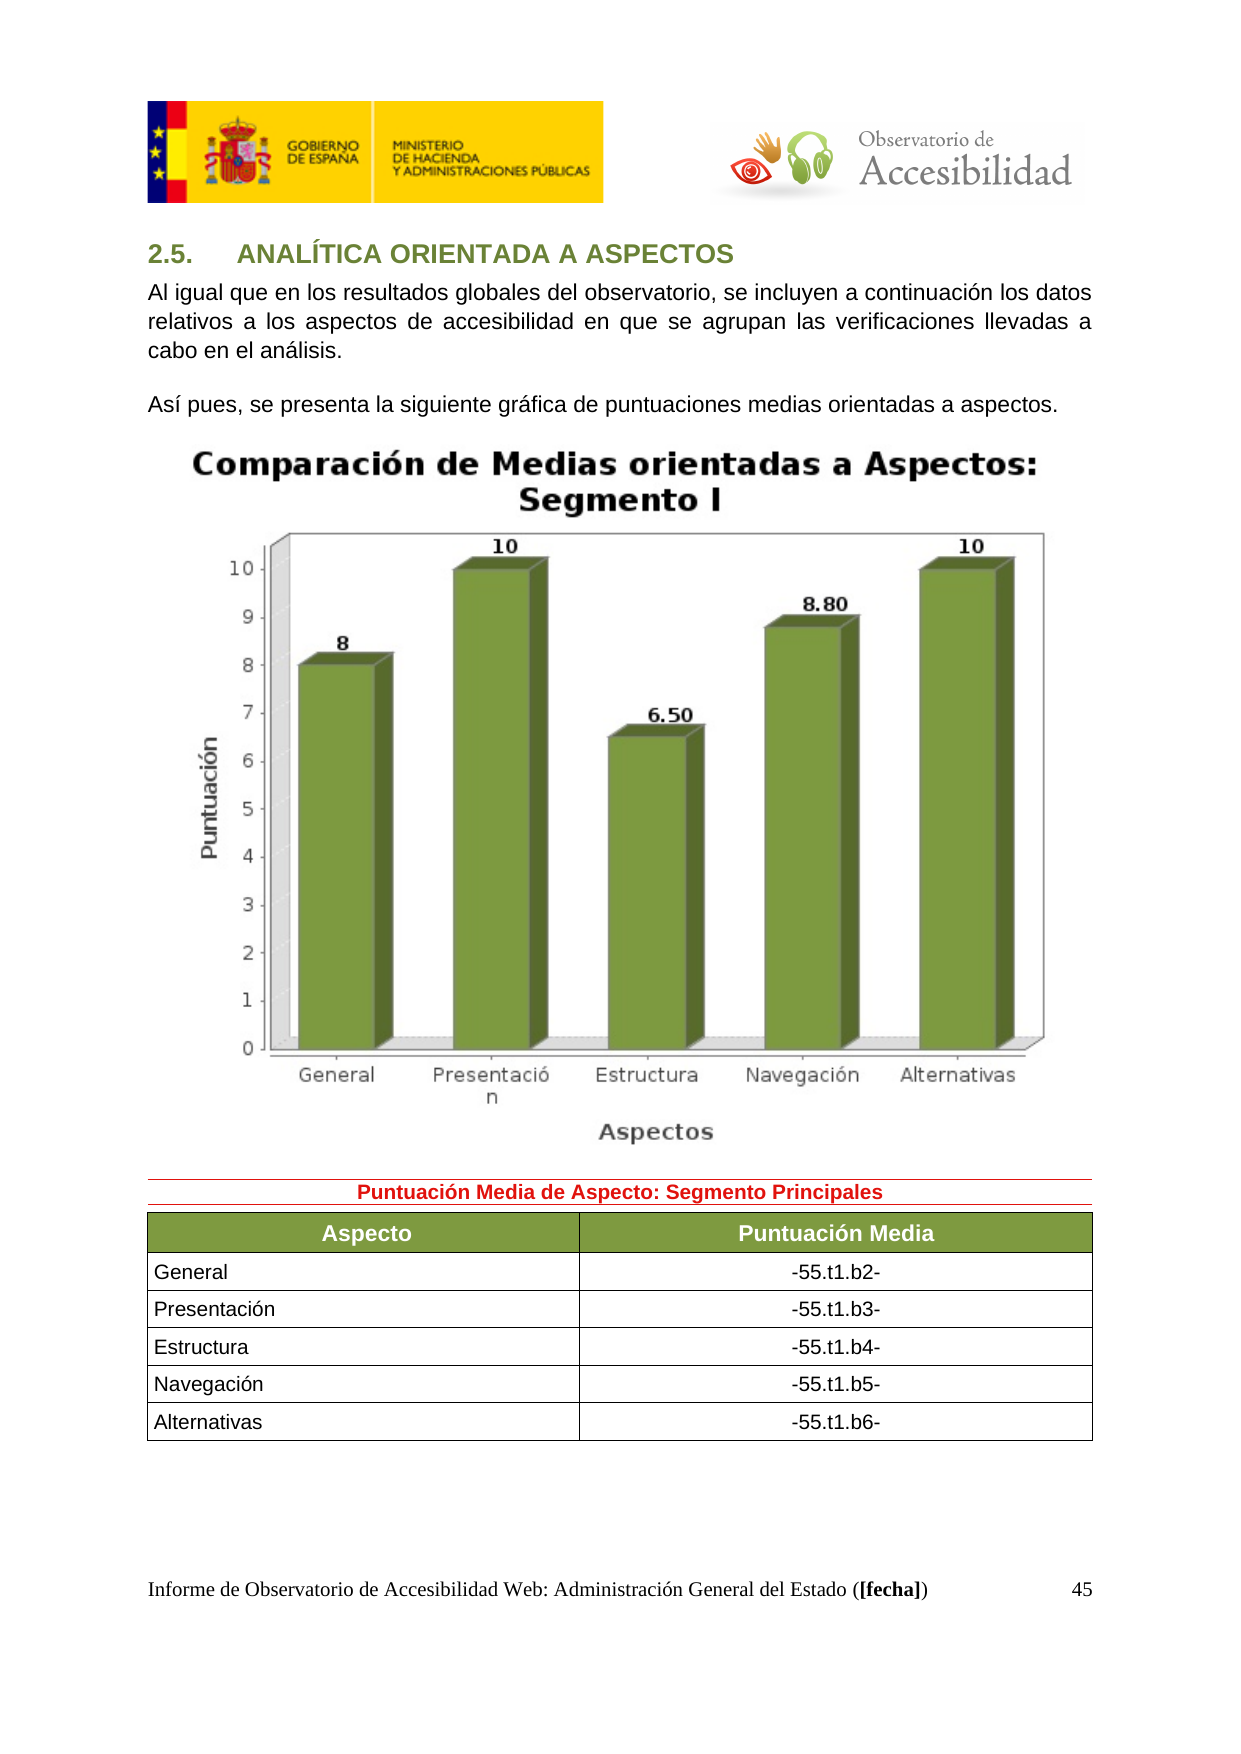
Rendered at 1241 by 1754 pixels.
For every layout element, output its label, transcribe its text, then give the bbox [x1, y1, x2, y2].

table_cell General [148, 1253, 579, 1290]
table_header Puntuación Media [580, 1213, 1092, 1252]
table_header Aspecto [148, 1213, 579, 1252]
table_cell -55.t1.b6- [580, 1403, 1092, 1440]
text Puntuación Media de Aspecto: Segmento Principales [148, 1180, 1092, 1204]
text Así pues, se presenta la siguiente gráfica de puntuaciones medias orientadas a aspectos. [148, 391, 1092, 417]
table_cell Estructura [148, 1328, 579, 1365]
table_cell -55.t1.b5- [580, 1366, 1092, 1402]
text Al igual que en los resultados globales del observatorio, se incluyen a continuación los datos relativos a los aspectos de accesibilidad en que se agrupan las verificaciones llevadas a cabo en el análisis. [148, 279, 1092, 363]
picture [710, 122, 1086, 205]
picture [178, 444, 1062, 1154]
table_cell Presentación [148, 1291, 579, 1327]
table_cell -55.t1.b3- [580, 1291, 1092, 1327]
table_cell -55.t1.b4- [580, 1328, 1092, 1365]
table_cell Navegación [148, 1366, 579, 1402]
table_cell Alternativas [148, 1403, 579, 1440]
table_cell -55.t1.b2- [580, 1253, 1092, 1290]
picture [147, 101, 604, 203]
list Analítica orientada a aspectos [148, 238, 1092, 269]
